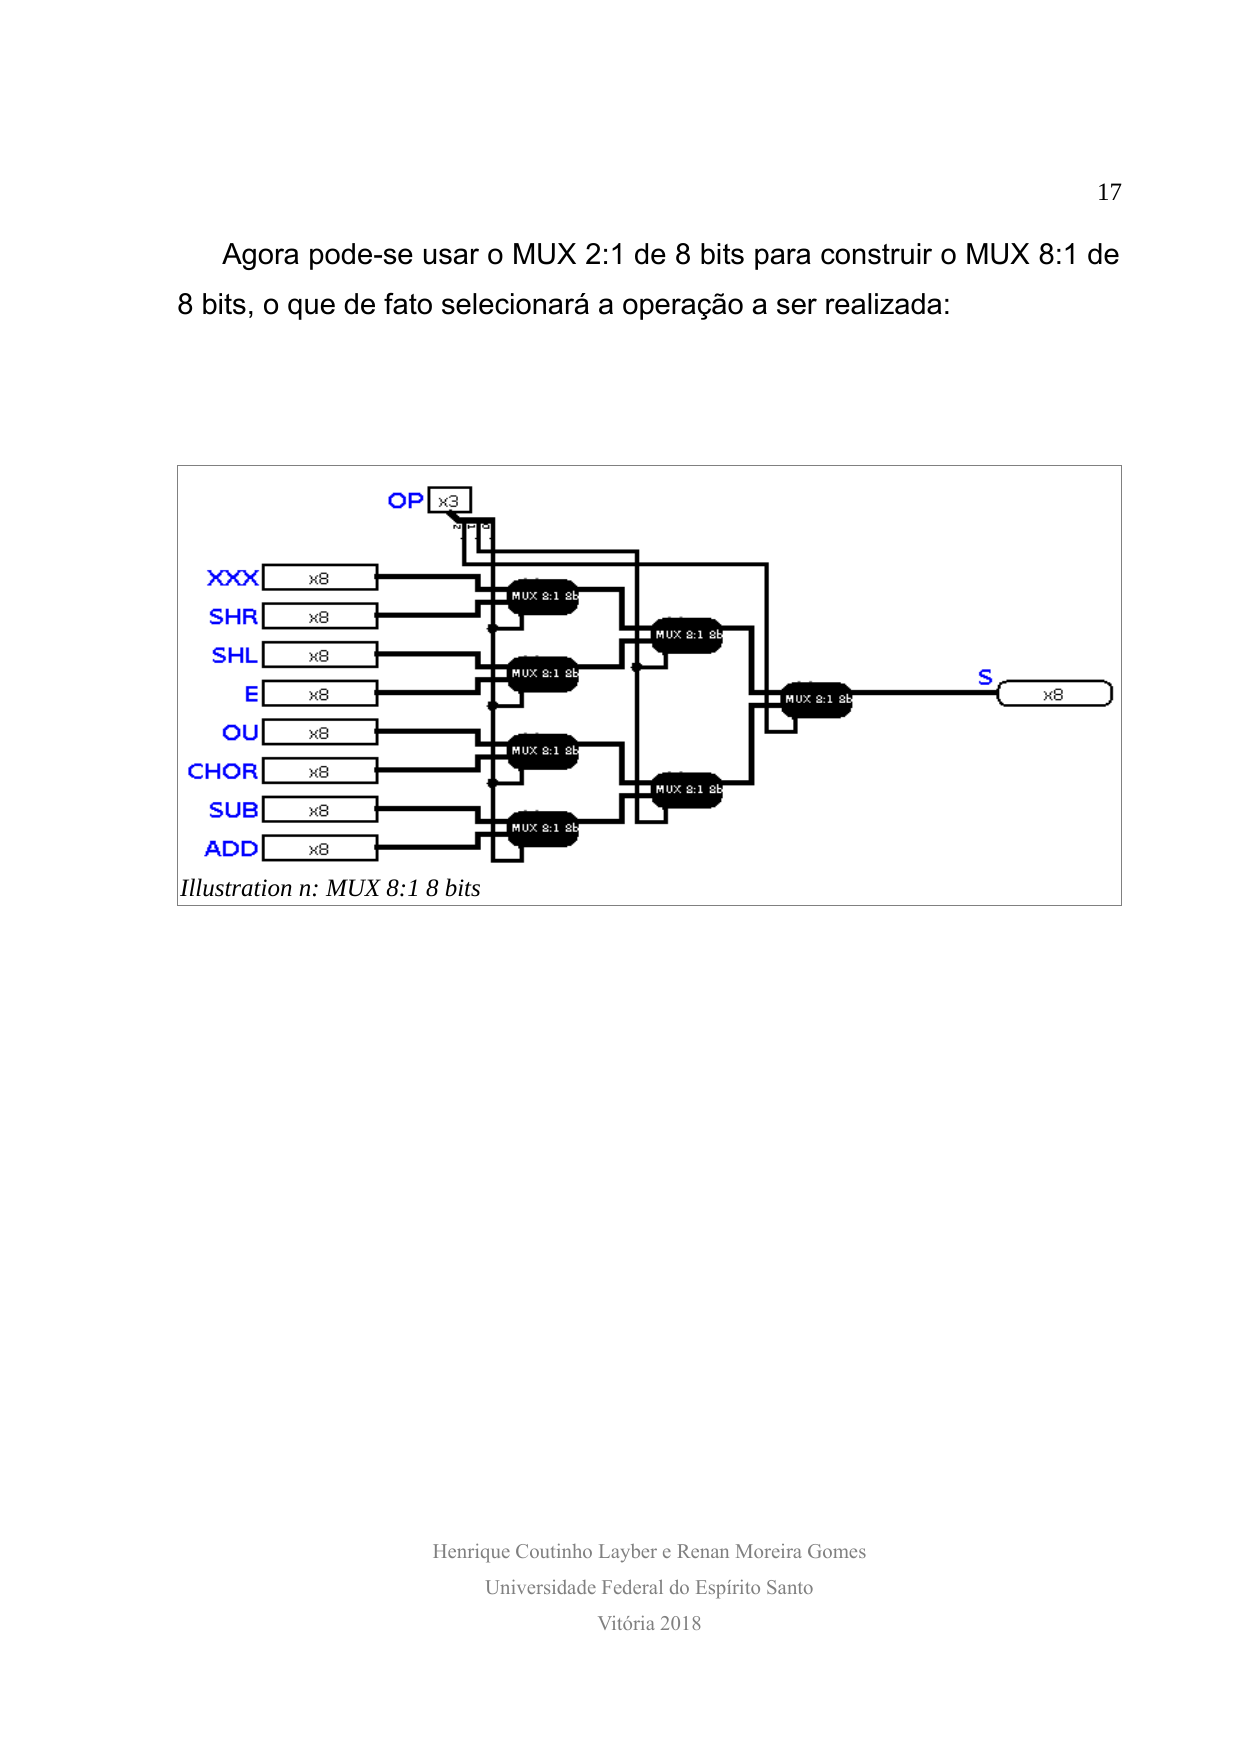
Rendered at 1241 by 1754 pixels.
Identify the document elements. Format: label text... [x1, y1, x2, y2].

picture [180, 480, 1119, 868]
text Illustration n: MUX 8:1 8 bits [180, 868, 1119, 902]
text Agora pode-se usar o MUX 2:1 de 8 bits para construir o MUX 8:1 de 8 bits, o que de fato selecionará a operação a ser realizada: [177, 237, 1122, 321]
text [178, 466, 1121, 905]
